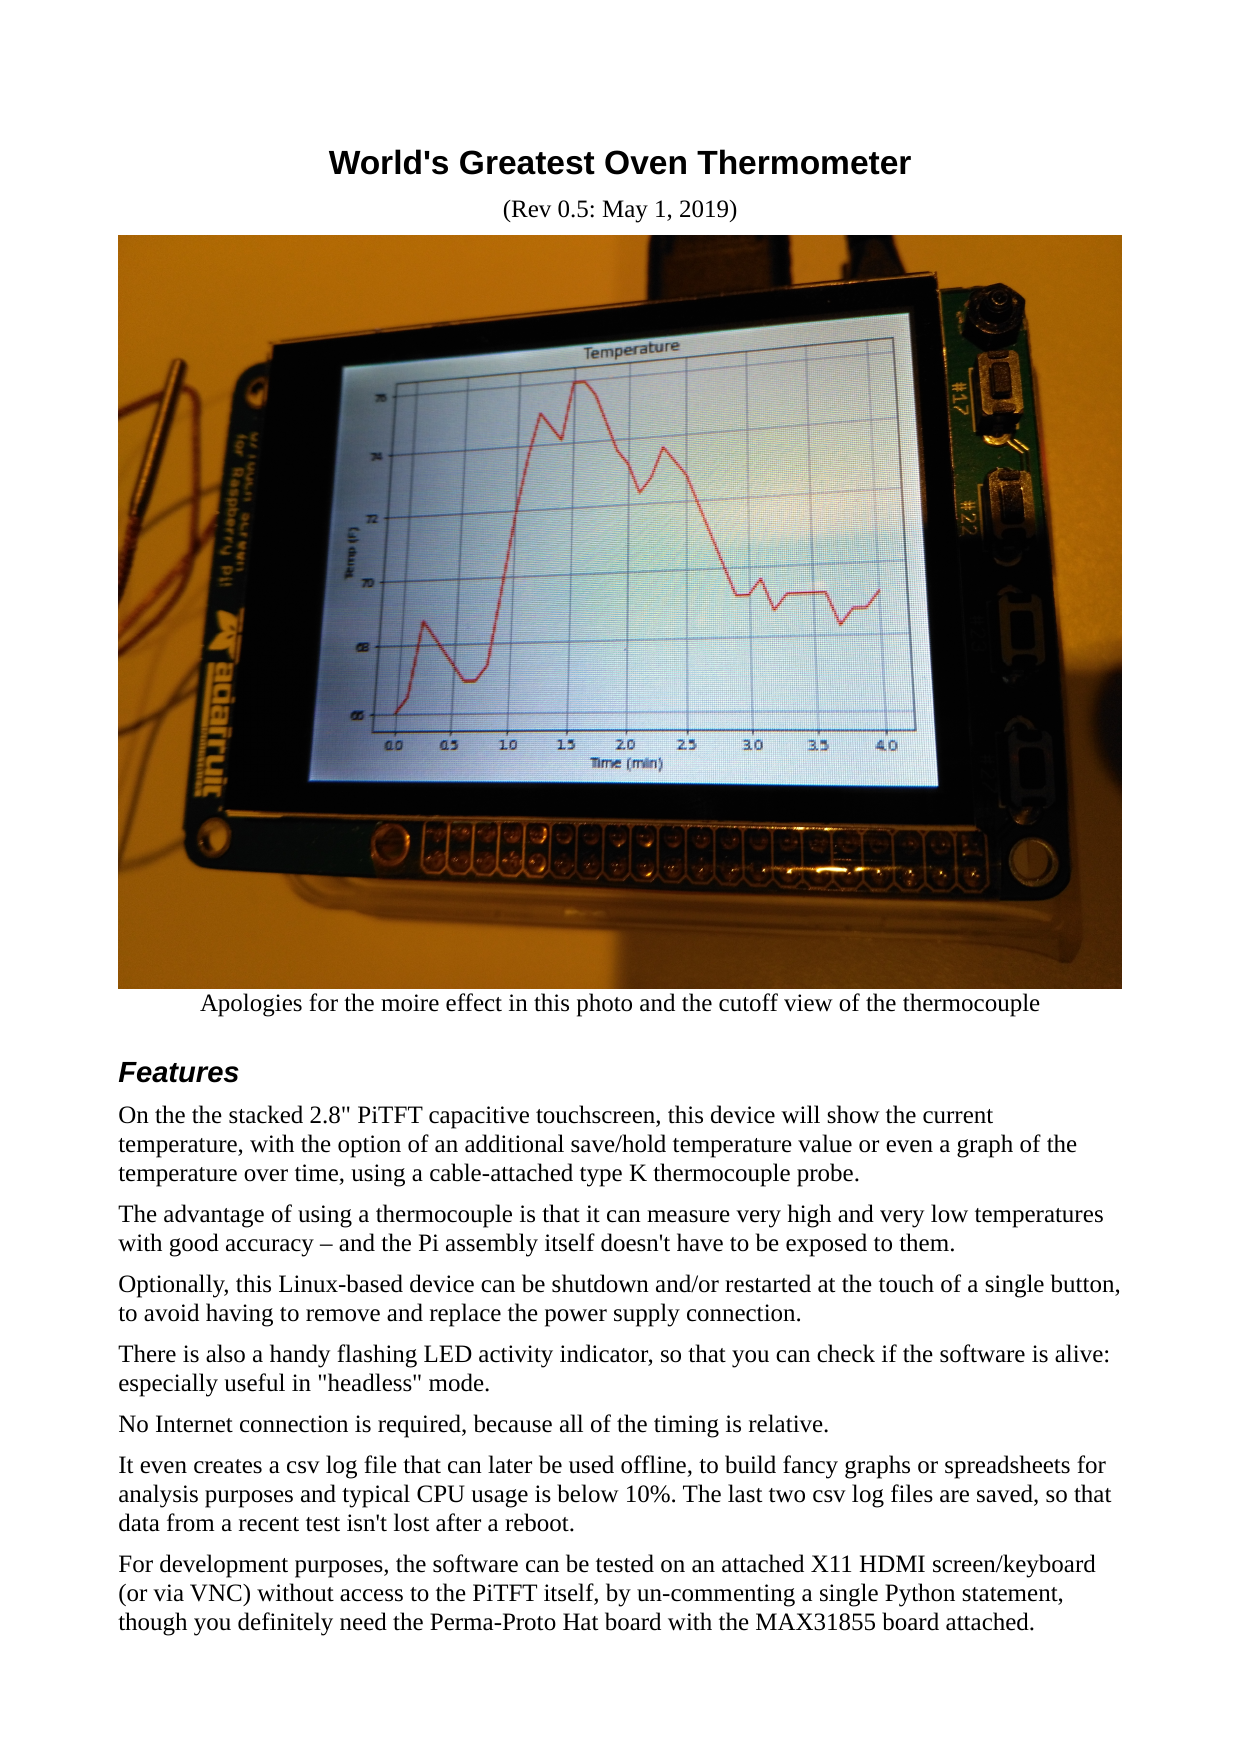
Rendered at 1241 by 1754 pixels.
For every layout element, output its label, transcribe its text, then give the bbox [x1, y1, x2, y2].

picture [118, 235, 1122, 989]
subtitle Features [118, 1054, 1122, 1088]
text On the the stacked 2.8" PiTFT capacitive touchscreen, this device will show the current temperature, with the option of an additional save/hold temperature value or even a graph of the temperature over time, using a cable-attached type K thermocouple probe. [118, 1101, 1122, 1187]
text (Rev 0.5: May 1, 2019) [118, 194, 1122, 223]
text Optionally, this Linux-based device can be shutdown and/or restarted at the touch of a single button, to avoid having to remove and replace the power supply connection. [118, 1269, 1122, 1327]
text It even creates a csv log file that can later be used offline, to build fancy graphs or spreadsheets for analysis purposes and typical CPU usage is below 10%. The last two csv log files are saved, so that data from a recent test isn't lost after a reboot. [118, 1451, 1122, 1537]
text For development purposes, the software can be tested on an attached X11 HDMI screen/keyboard (or via VNC) without access to the PiTFT itself, by un-commenting a single Python statement, though you definitely need the Perma-Proto Hat board with the MAX31855 board attached. [118, 1549, 1122, 1636]
text There is also a handy flashing LED activity indicator, so that you can check if the software is alive: especially useful in "headless" mode. [118, 1339, 1122, 1397]
text Apologies for the moire effect in this photo and the cutoff view of the thermocouple [118, 989, 1122, 1017]
subtitle World's Greatest Oven Thermometer [118, 143, 1122, 182]
text No Internet connection is required, because all of the timing is relative. [118, 1409, 1122, 1438]
text The advantage of using a thermocouple is that it can measure very high and very low temperatures with good accuracy – and the Pi assembly itself doesn't have to be exposed to them. [118, 1199, 1122, 1257]
